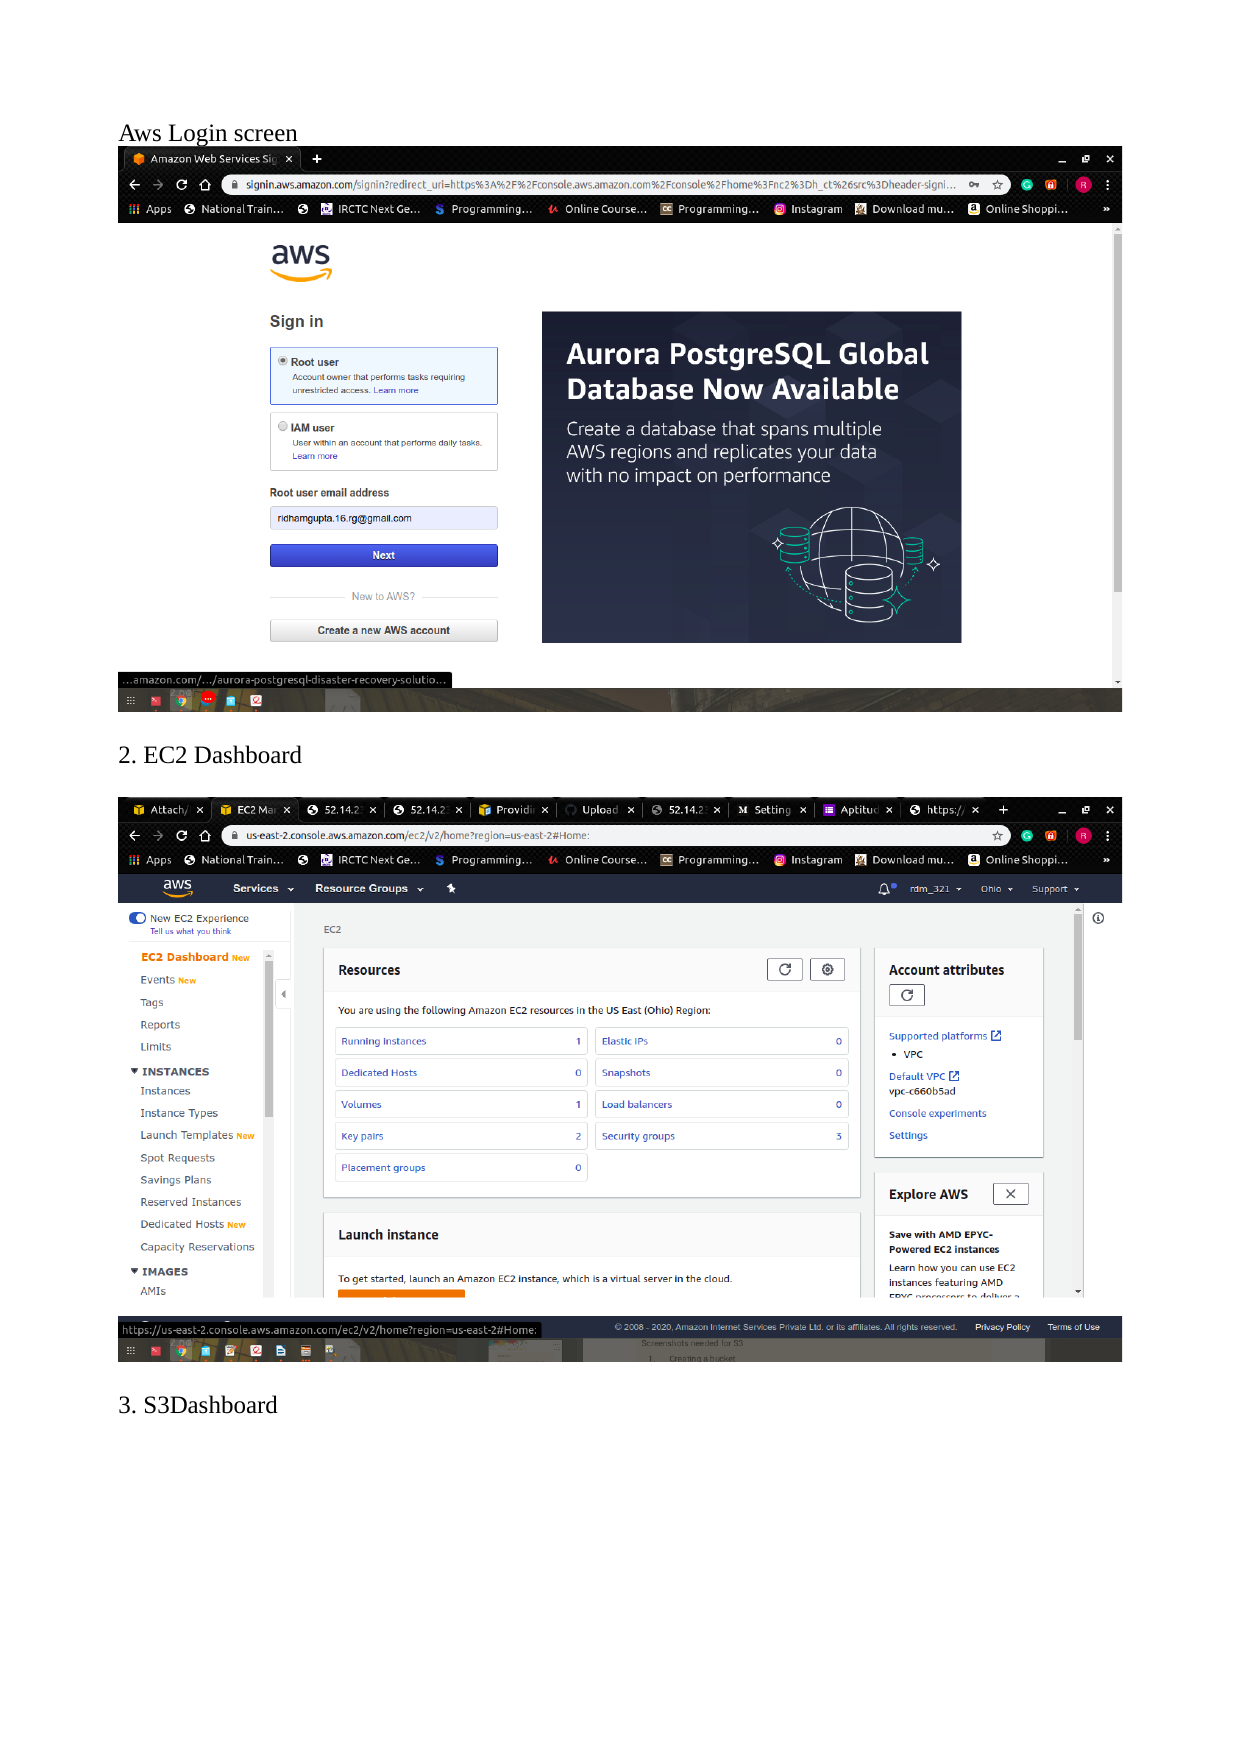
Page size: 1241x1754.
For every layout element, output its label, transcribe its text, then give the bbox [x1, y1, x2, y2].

text Aws Login screen [118, 118, 1122, 146]
picture [118, 146, 1123, 712]
text 3. S3Dashboard [118, 1391, 1122, 1419]
text 2. EC2 Dashboard [118, 740, 1122, 769]
picture [118, 797, 1123, 1362]
